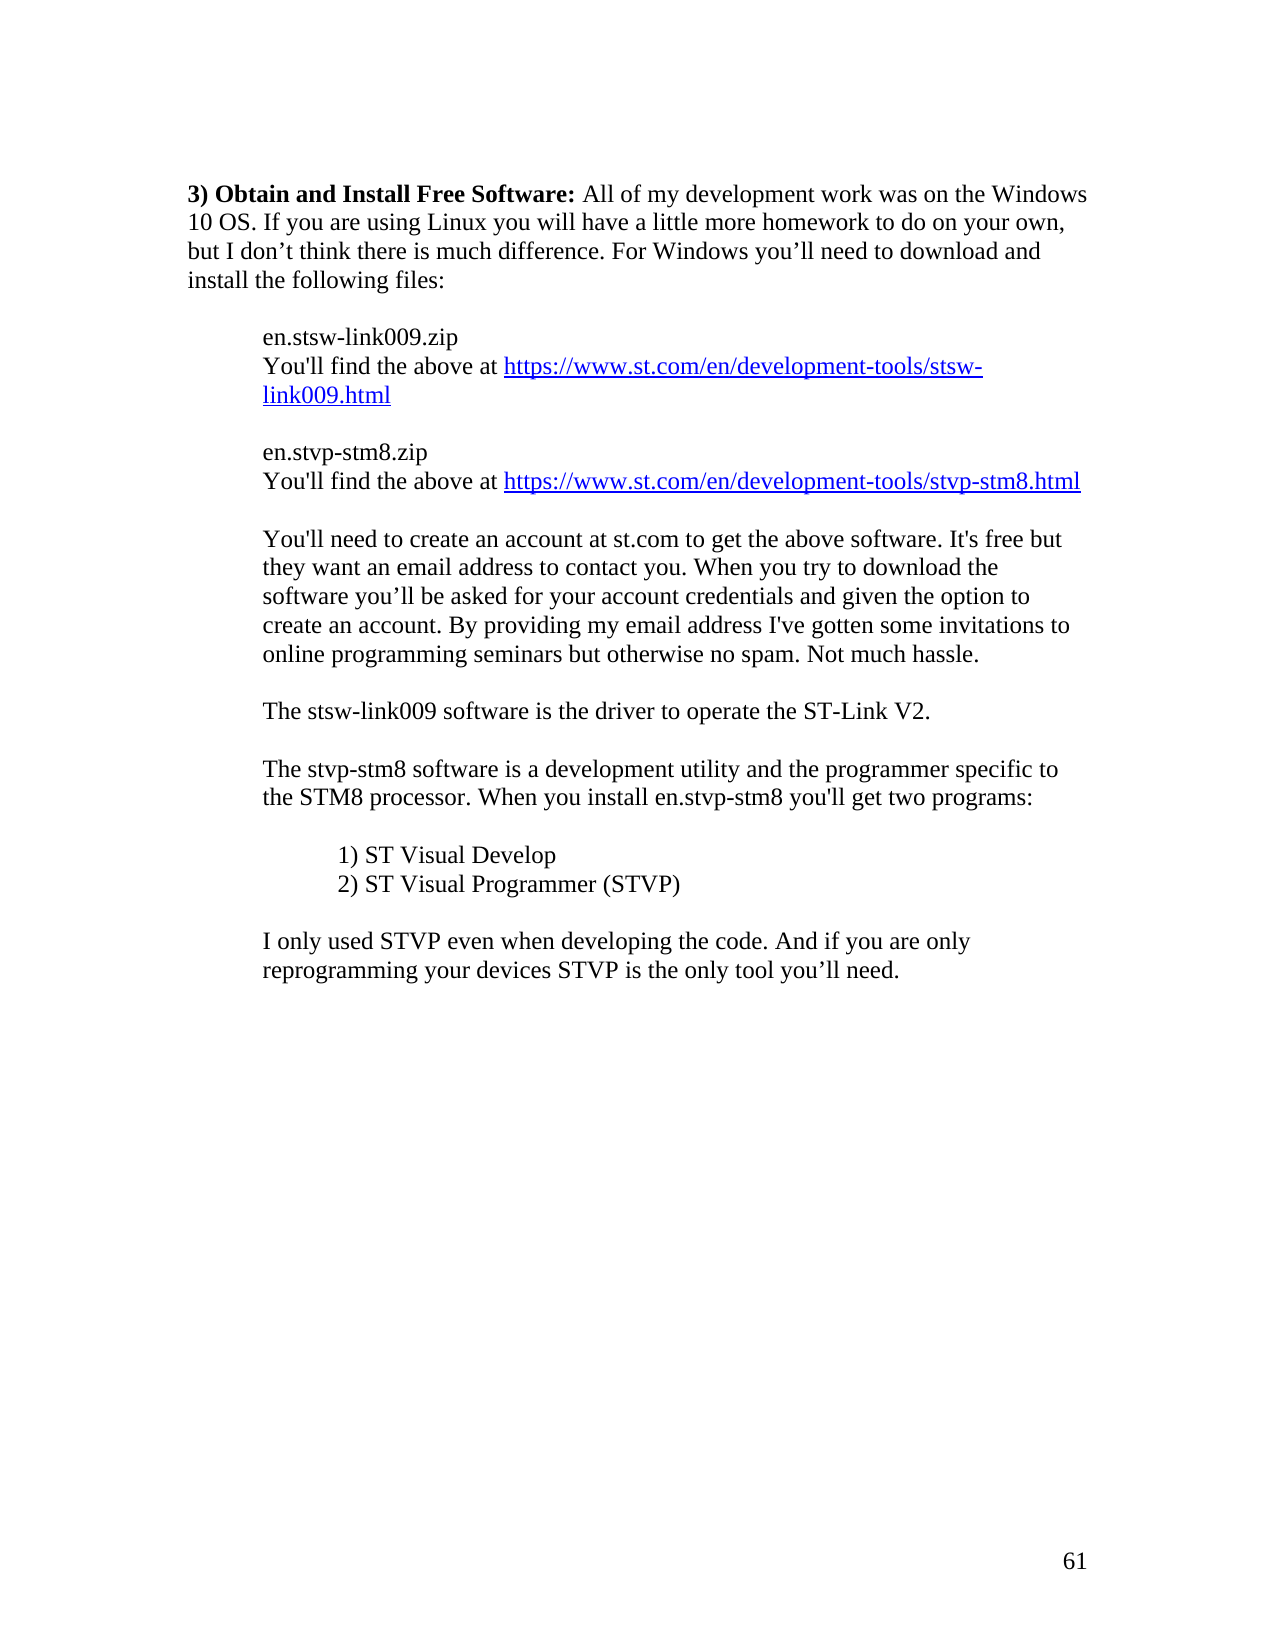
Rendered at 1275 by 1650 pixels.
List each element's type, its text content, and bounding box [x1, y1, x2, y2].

text The stvp-stm8 software is a development utility and the programmer specific to the STM8 processor. When you install en.stvp-stm8 you'll get two programs: [262, 754, 1087, 811]
text en.stvp-stm8.zip [262, 437, 1087, 466]
text You'll need to create an account at st.com to get the above software. It's free but they want an email address to contact you. When you try to download the software you’ll be asked for your account credentials and given the option to create an account. By providing my email address I've gotten some invitations to online programming seminars but otherwise no spam. Not much hassle. [262, 524, 1087, 667]
text I only used STVP even when developing the code. And if you are only reprogramming your devices STVP is the only tool you’ll need. [262, 926, 1087, 984]
text 2) ST Visual Programmer (STVP) [337, 869, 1087, 897]
text You'll find the above at https://www.st.com/en/development-tools/stsw-link009.html [262, 351, 1087, 409]
text You'll find the above at https://www.st.com/en/development-tools/stvp-stm8.html [262, 466, 1087, 495]
text 3) Obtain and Install Free Software: All of my development work was on the Windows 10 OS. If you are using Linux you will have a little more homework to do on your own, but I don’t think there is much difference. For Windows you’ll need to download and install the following files: [187, 179, 1087, 294]
text 1) ST Visual Develop [337, 840, 1087, 869]
text en.stsw-link009.zip [262, 322, 1087, 351]
text The stsw-link009 software is the driver to operate the ST-Link V2. [262, 696, 1087, 725]
